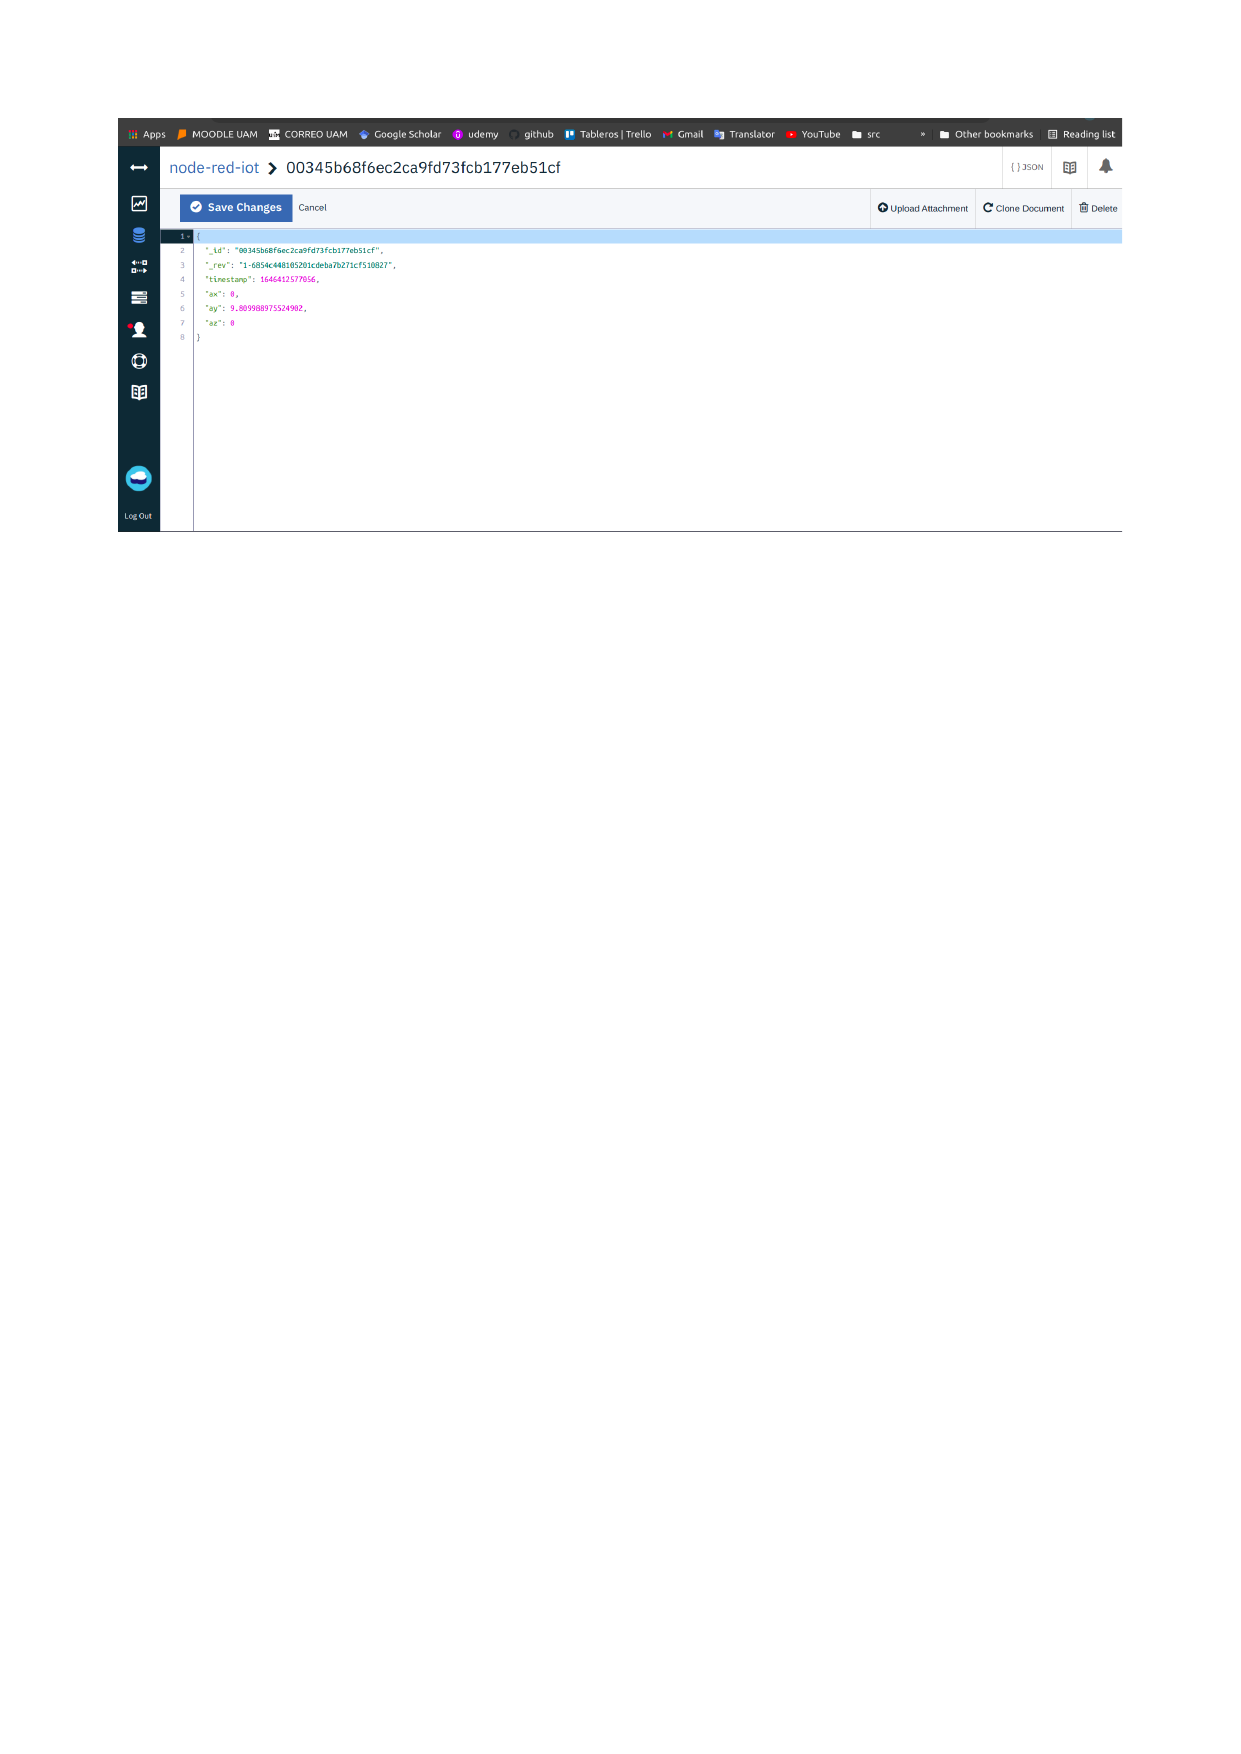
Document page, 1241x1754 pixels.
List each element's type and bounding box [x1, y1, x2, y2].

picture [118, 118, 1123, 532]
